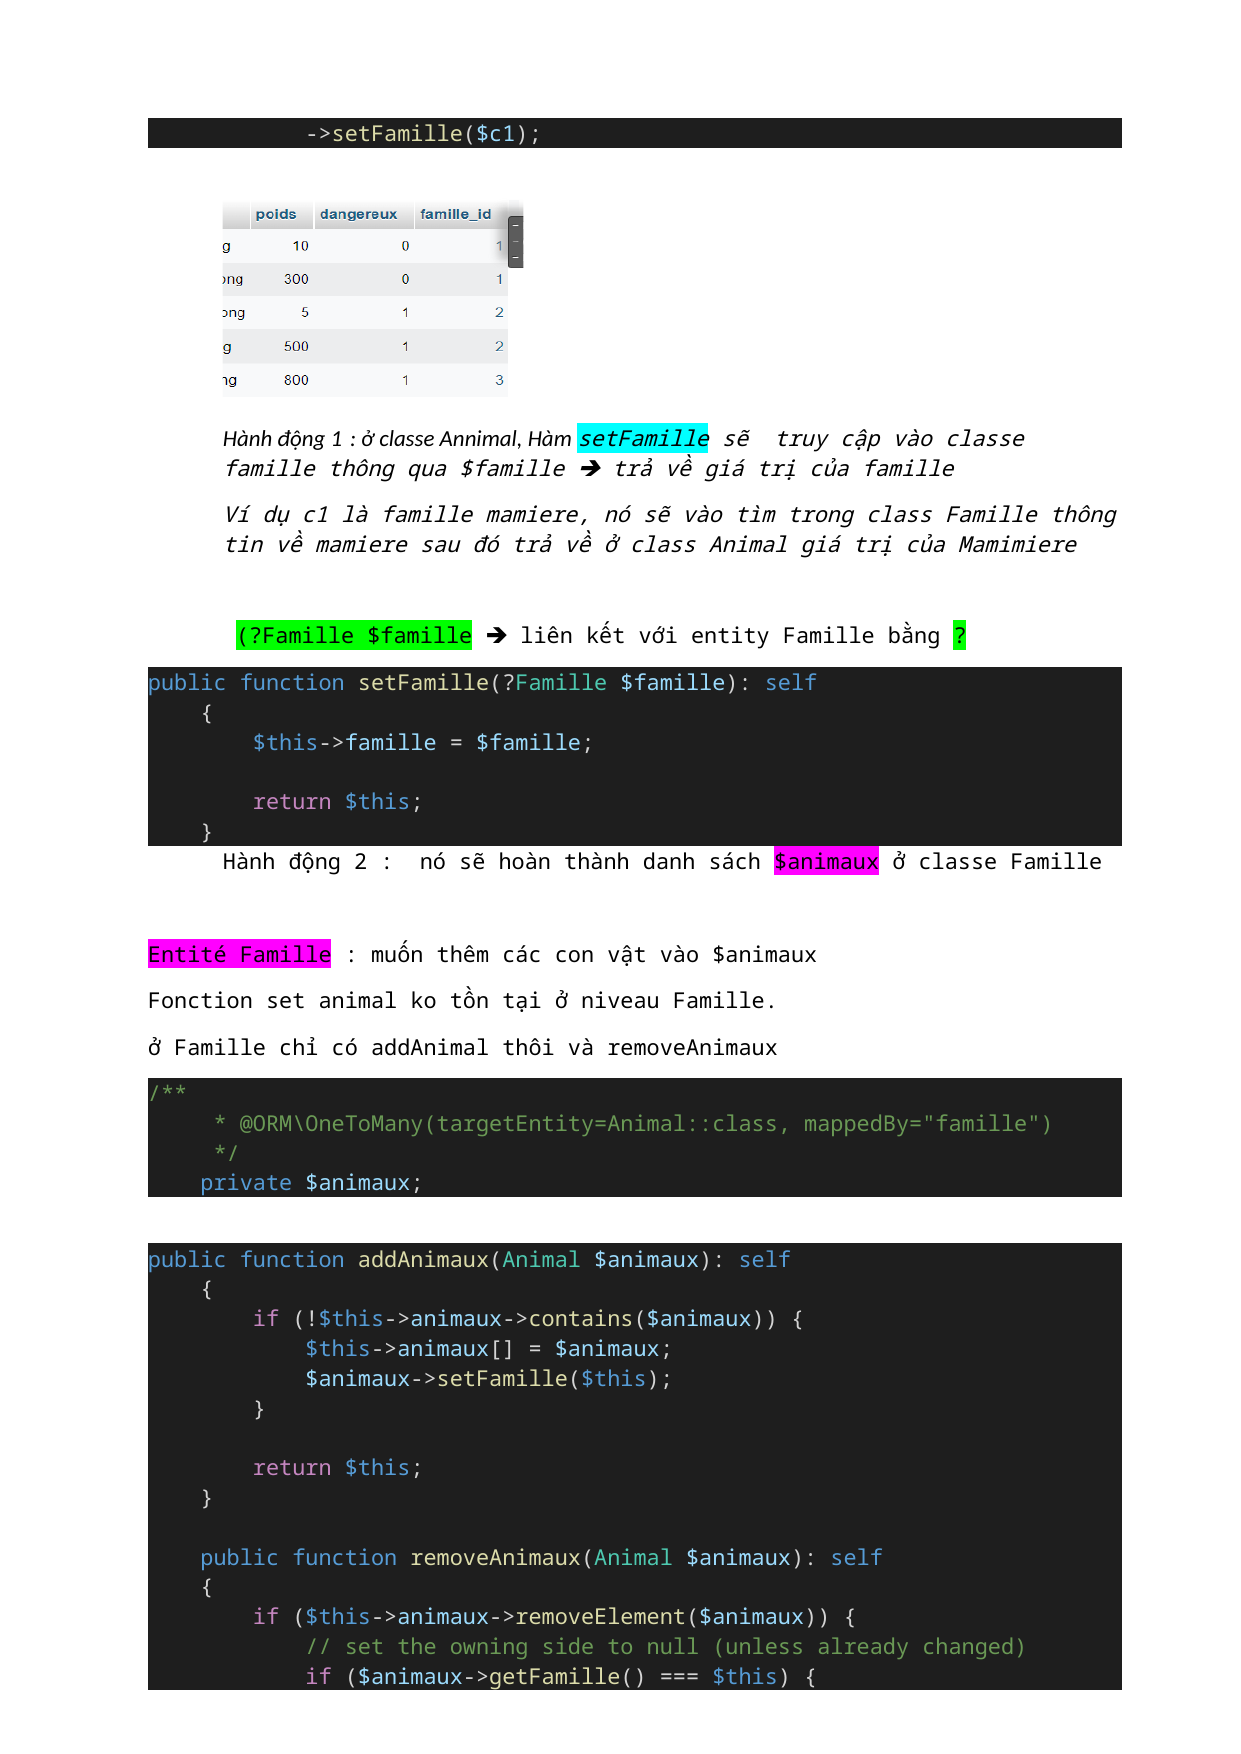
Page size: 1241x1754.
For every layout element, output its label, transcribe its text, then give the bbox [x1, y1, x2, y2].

text if ($this->animaux->removeElement($animaux)) { [148, 1601, 1122, 1631]
text $animaux->setFamille($this); [148, 1363, 1122, 1392]
text { [148, 1273, 1122, 1303]
list (?Famille $famille  liên kết với entity Famille bằng ? [223, 620, 1122, 650]
text public function addAnimaux(Animal $animaux): self [148, 1243, 1122, 1273]
text private $animaux; [148, 1167, 1122, 1197]
list Hành động 2 : nó sẽ hoàn thành danh sách $animaux ở classe Famille [223, 846, 1122, 875]
text // set the owning side to null (unless already changed) [148, 1631, 1122, 1661]
text { [148, 697, 1122, 726]
text ở Famille chỉ có addAnimal thôi và removeAnimaux [148, 1031, 1122, 1061]
text * @ORM\OneToMany(targetEntity=Animal::class, mappedBy="famille") [148, 1108, 1122, 1137]
text $this->animaux[] = $animaux; [148, 1333, 1122, 1363]
text $this->famille = $famille; [148, 726, 1122, 756]
text } [148, 1392, 1122, 1422]
text return $this; [148, 786, 1122, 816]
text } [148, 1482, 1122, 1512]
text /** [148, 1078, 1122, 1108]
text { [148, 1571, 1122, 1601]
text */ [148, 1137, 1122, 1167]
text if (!$this->animaux->contains($animaux)) { [148, 1303, 1122, 1333]
text public function setFamille(?Famille $famille): self [148, 667, 1122, 697]
text } [148, 816, 1122, 846]
text if ($animaux->getFamille() === $this) { [148, 1661, 1122, 1690]
text Entité Famille : muốn thêm các con vật vào $animaux [148, 938, 1122, 968]
text ->setFamille($c1); [148, 118, 1122, 148]
list Ví dụ c1 là famille mamiere, nó sẽ vào tìm trong class Famille thông tin về mamiere sau đó trả về ở class Animal giá trị của Mamimiere [223, 499, 1122, 559]
list Hành động 1 : ở classe Annimal, Hàm setFamille sẽ truy cập vào classe famille thông qua $famille  trả về giá trị của famille [223, 423, 1122, 483]
text return $this; [148, 1452, 1122, 1482]
text public function removeAnimaux(Animal $animaux): self [148, 1541, 1122, 1571]
text Fonction set animal ko tồn tại ở niveau Famille. [148, 985, 1122, 1015]
